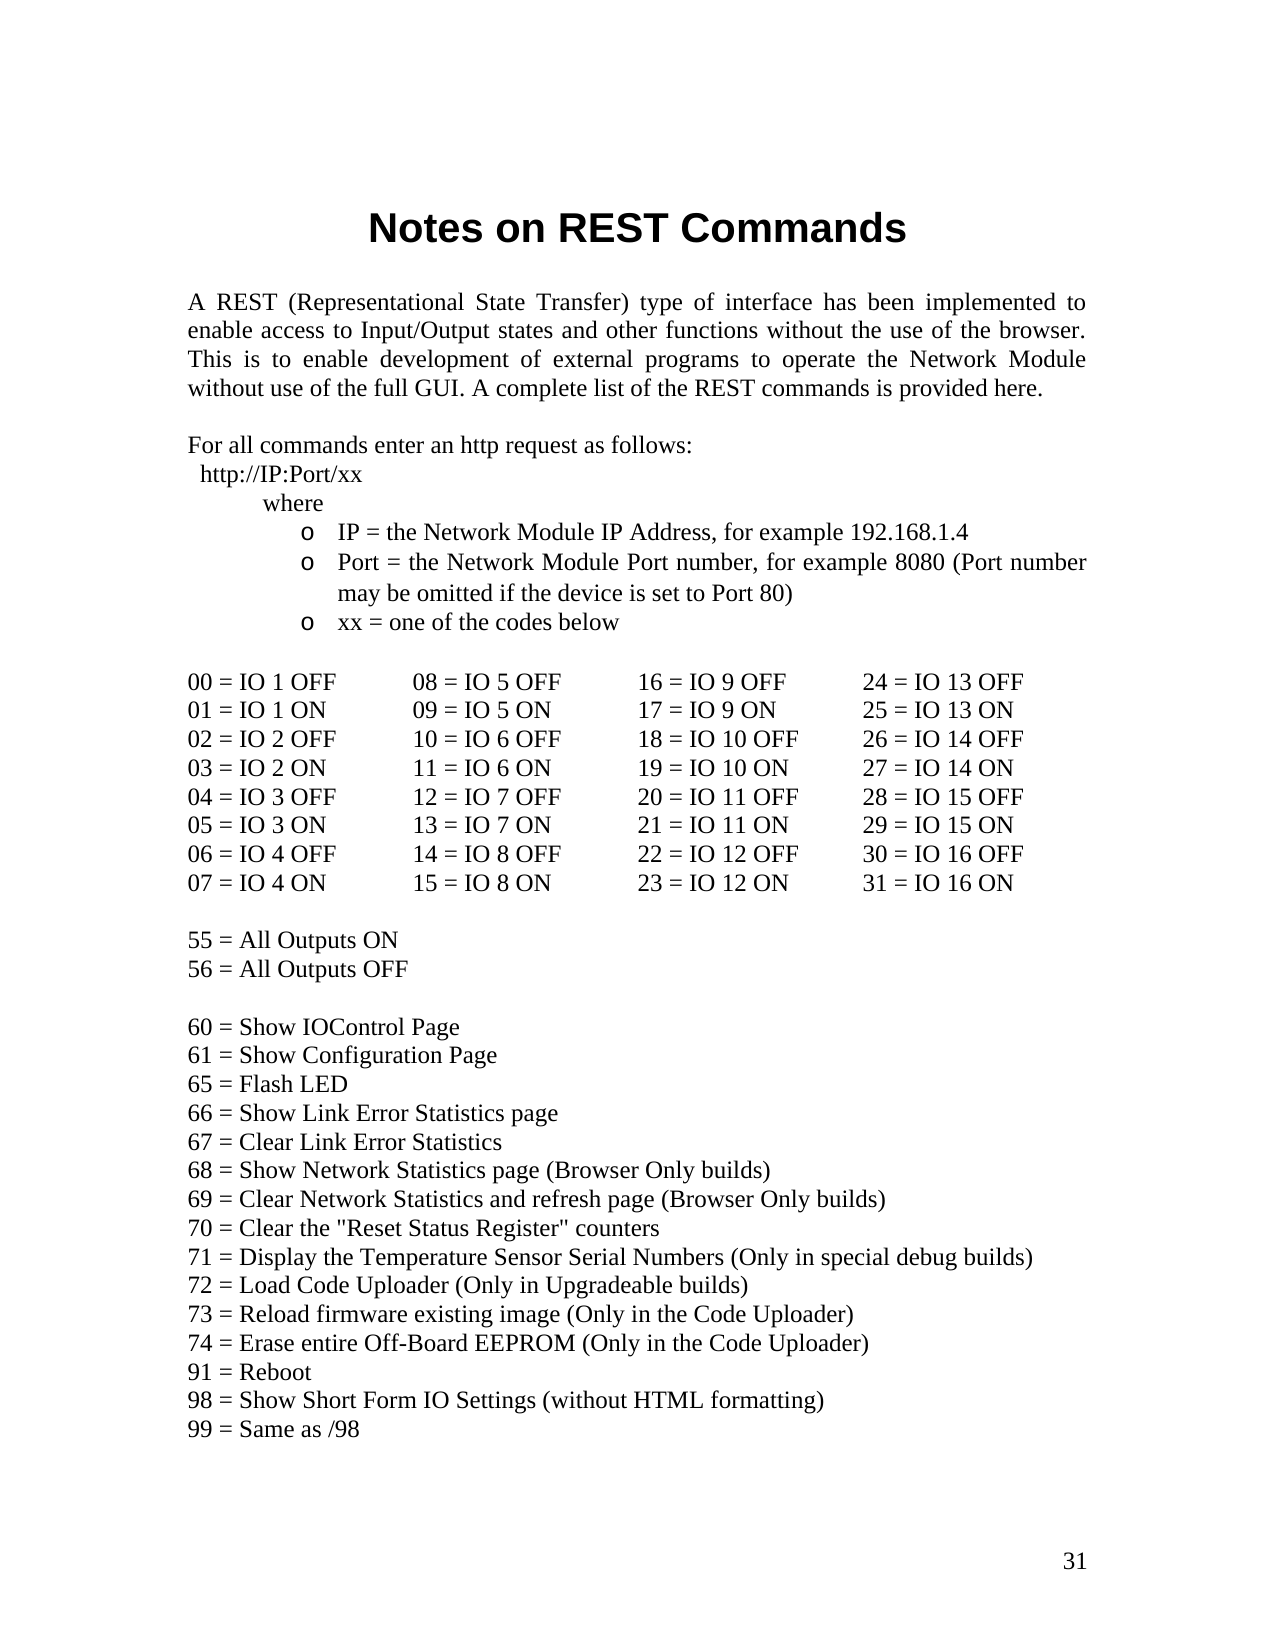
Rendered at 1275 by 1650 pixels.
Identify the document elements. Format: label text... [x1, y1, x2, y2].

text 61 = Show Configuration Page [187, 1040, 1087, 1069]
list Port = the Network Module Port number, for example 8080 (Port number may be omitted if the device is set to Port 80) [300, 547, 1087, 607]
text 70 = Clear the "Reset Status Register" counters [187, 1213, 1087, 1242]
text For all commands enter an http request as follows: [187, 430, 1087, 459]
text 71 = Display the Temperature Sensor Serial Numbers (Only in special debug builds) [187, 1242, 1087, 1270]
text 98 = Show Short Form IO Settings (without HTML formatting) [187, 1385, 1087, 1414]
text 06 = IO 4 OFF 14 = IO 8 OFF 22 = IO 12 OFF 30 = IO 16 OFF [187, 839, 1087, 868]
text 02 = IO 2 OFF 10 = IO 6 OFF 18 = IO 10 OFF 26 = IO 14 OFF [187, 724, 1087, 753]
text 04 = IO 3 OFF 12 = IO 7 OFF 20 = IO 11 OFF 28 = IO 15 OFF [187, 782, 1087, 810]
text 91 = Reboot [187, 1357, 1087, 1385]
text 68 = Show Network Statistics page (Browser Only builds) [187, 1155, 1087, 1184]
text A REST (Representational State Transfer) type of interface has been implemented to enable access to Input/Output states and other functions without the use of the browser. This is to enable development of external programs to operate the Network Module without use of the full GUI. A complete list of the REST commands is provided here. [187, 287, 1087, 402]
text 74 = Erase entire Off-Board EEPROM (Only in the Code Uploader) [187, 1328, 1087, 1357]
text 05 = IO 3 ON 13 = IO 7 ON 21 = IO 11 ON 29 = IO 15 ON [187, 810, 1087, 839]
text where [262, 488, 1087, 517]
text 03 = IO 2 ON 11 = IO 6 ON 19 = IO 10 ON 27 = IO 14 ON [187, 753, 1087, 782]
text 66 = Show Link Error Statistics page [187, 1098, 1087, 1127]
text 72 = Load Code Uploader (Only in Upgradeable builds) [187, 1270, 1087, 1299]
text 00 = IO 1 OFF 08 = IO 5 OFF 16 = IO 9 OFF 24 = IO 13 OFF [187, 667, 1087, 695]
text 07 = IO 4 ON 15 = IO 8 ON 23 = IO 12 ON 31 = IO 16 ON [187, 868, 1087, 897]
text http://IP:Port/xx [187, 459, 1087, 488]
text 56 = All Outputs OFF [187, 954, 1087, 983]
text 69 = Clear Network Statistics and refresh page (Browser Only builds) [187, 1184, 1087, 1213]
text 65 = Flash LED [187, 1069, 1087, 1098]
text 60 = Show IOControl Page [187, 1012, 1087, 1040]
list IP = the Network Module IP Address, for example 192.168.1.4 [300, 517, 1087, 547]
text 01 = IO 1 ON 09 = IO 5 ON 17 = IO 9 ON 25 = IO 13 ON [187, 695, 1087, 724]
list xx = one of the codes below [300, 607, 1087, 638]
text 73 = Reload firmware existing image (Only in the Code Uploader) [187, 1299, 1087, 1328]
text 55 = All Outputs ON [187, 925, 1087, 954]
text 99 = Same as /98 [187, 1414, 1087, 1443]
text 67 = Clear Link Error Statistics [187, 1127, 1087, 1155]
subtitle Notes on REST Commands [187, 204, 1087, 252]
